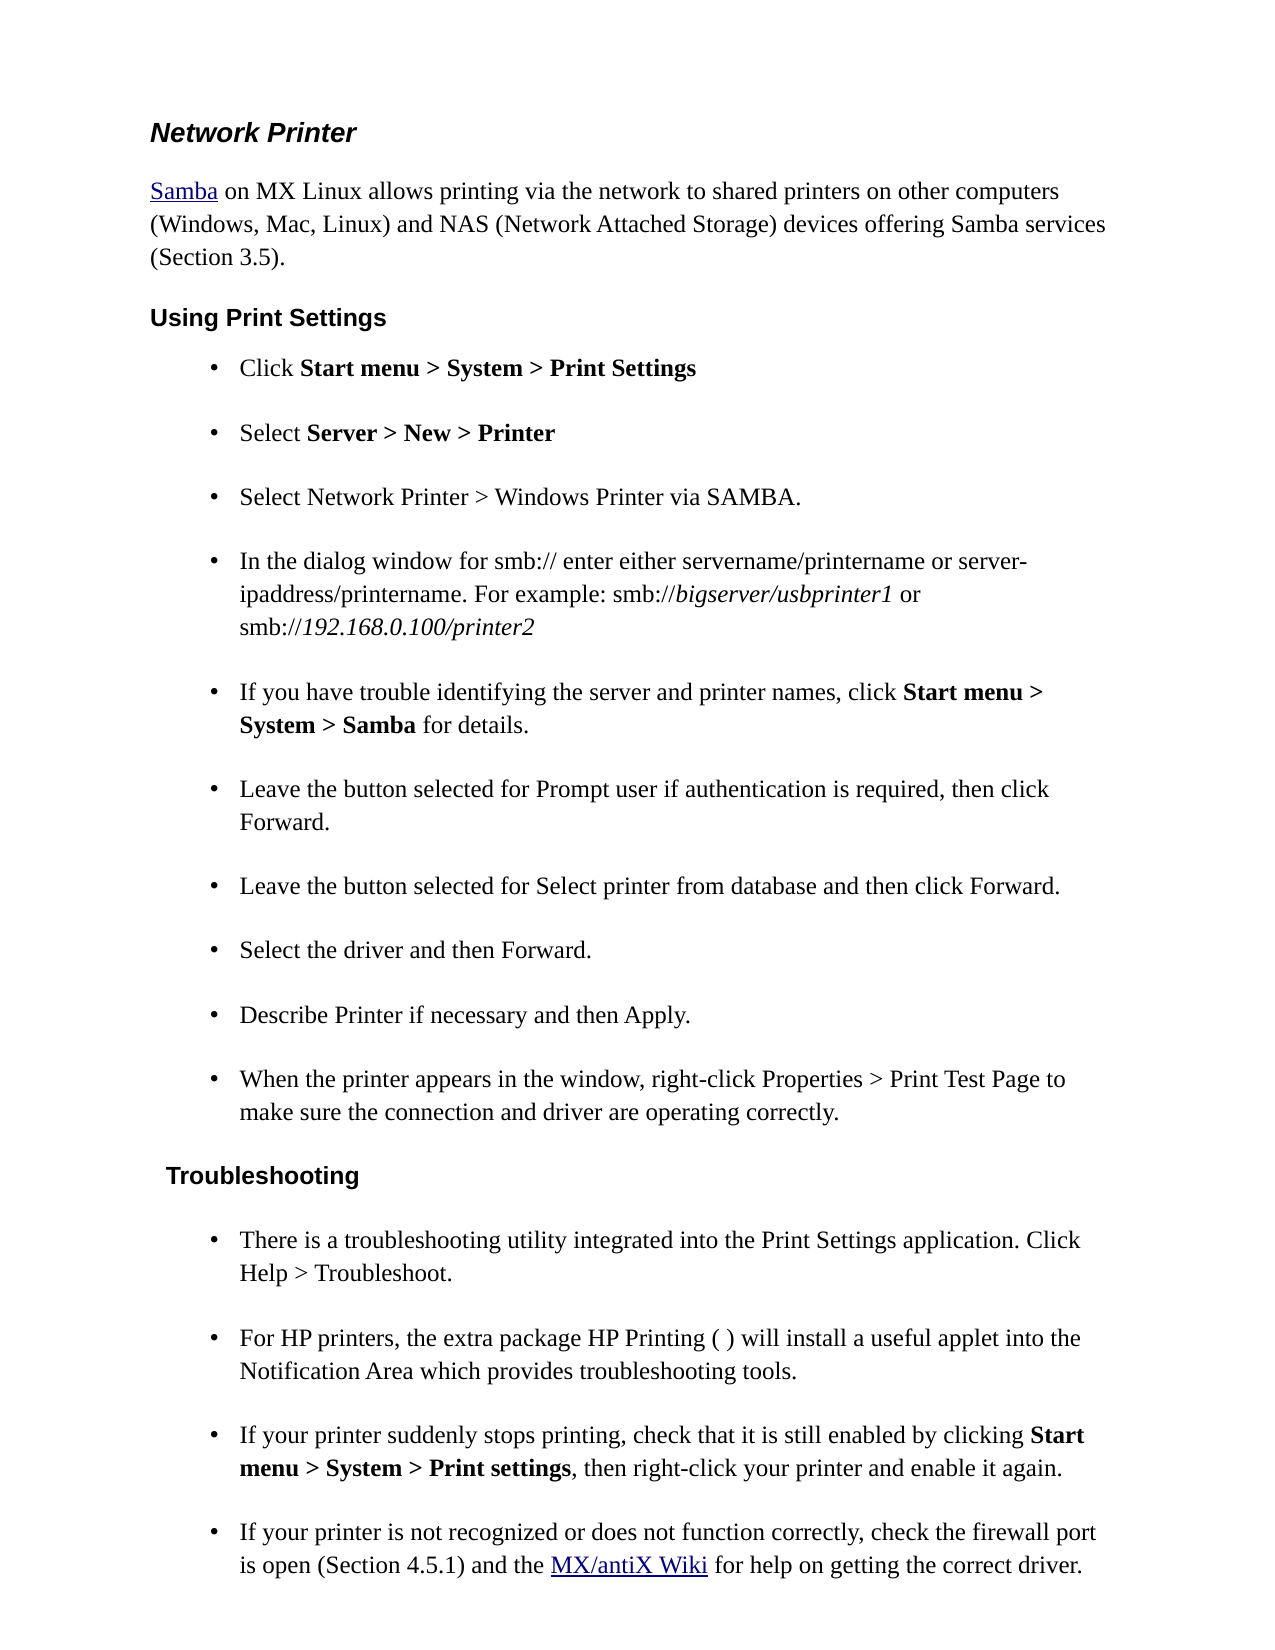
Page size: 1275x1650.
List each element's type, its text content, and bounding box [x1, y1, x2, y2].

list For HP printers, the extra package HP Printing ( ) will install a useful applet into the Notification Area which provides troubleshooting tools. [210, 1323, 1109, 1384]
list Describe Printer if necessary and then Apply. [210, 1000, 1109, 1028]
subtitle Network Printer [150, 116, 1125, 148]
text Samba on MX Linux allows printing via the network to shared printers on other computers (Windows, Mac, Linux) and NAS (Network Attached Storage) devices offering Samba services (Section 3.5). [150, 176, 1125, 271]
list Click Start menu > System > Print Settings [210, 353, 1109, 382]
list Leave the button selected for Prompt user if authentication is required, then click Forward. [210, 774, 1109, 836]
list In the dialog window for smb:// enter either servername/printername or server-ipaddress/printername. For example: smb://bigserver/usbprinter1 or smb://192.168.0.100/printer2 [210, 546, 1109, 641]
list There is a troubleshooting utility integrated into the Print Settings application. Click Help > Troubleshoot. [210, 1225, 1109, 1287]
list Select Network Printer > Windows Printer via SAMBA. [210, 482, 1109, 511]
list When the printer appears in the window, right-click Properties > Print Test Page to make sure the connection and driver are operating correctly. [210, 1064, 1109, 1126]
list If you have trouble identifying the server and printer names, click Start menu > System > Samba for details. [210, 677, 1109, 738]
list Leave the button selected for Select printer from database and then click Forward. [210, 871, 1109, 900]
text Troubleshooting [166, 1161, 1109, 1190]
list If your printer suddenly stops printing, check that it is still enabled by clicking Start menu > System > Print settings, then right-click your printer and enable it again. [210, 1420, 1109, 1482]
list If your printer is not recognized or does not function correctly, check the firewall port is open (Section 4.5.1) and the MX/antiX Wiki for help on getting the correct driver. [210, 1517, 1109, 1579]
list Select Server > New > Printer [210, 418, 1109, 447]
list Select the driver and then Forward. [210, 936, 1109, 964]
subtitle Using Print Settings [150, 303, 1125, 332]
